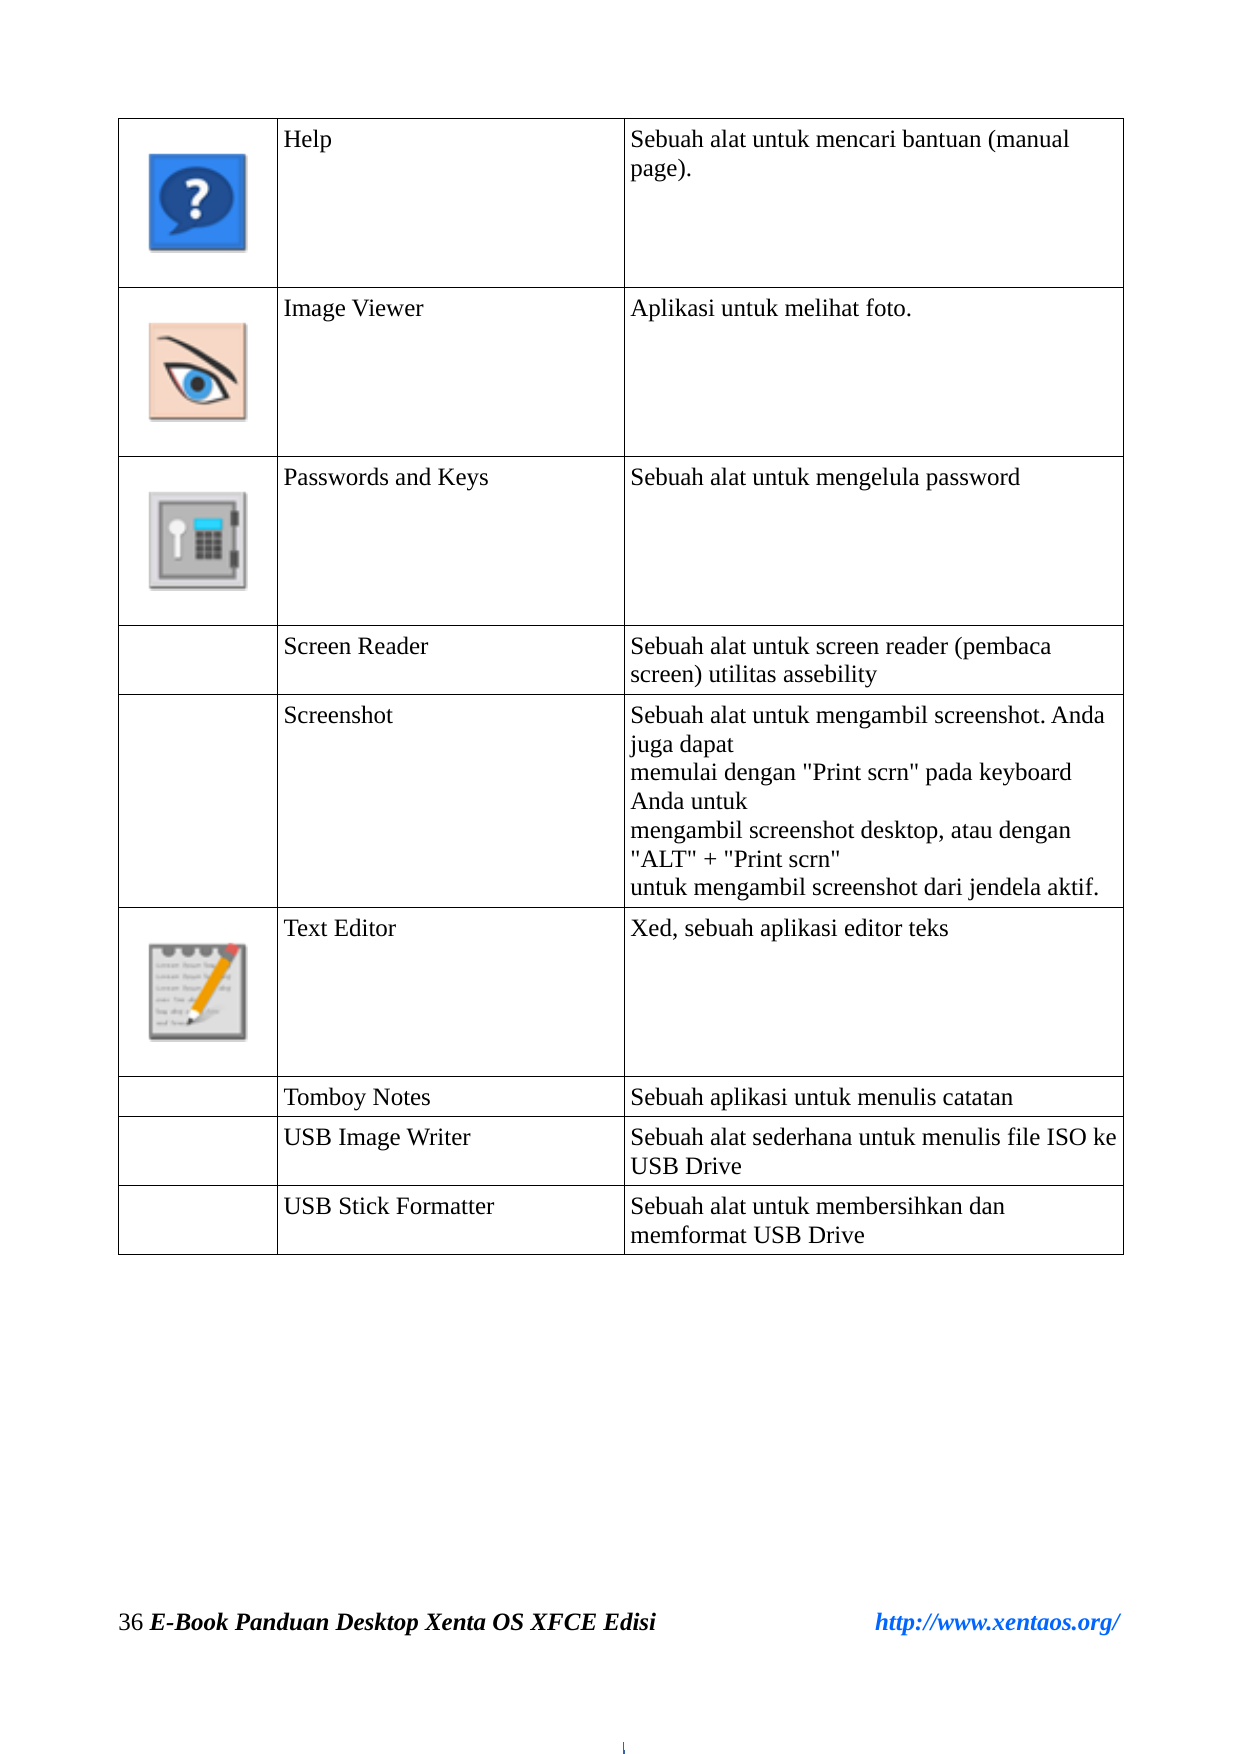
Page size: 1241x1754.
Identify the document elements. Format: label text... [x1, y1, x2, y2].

table_cell Sebuah alat untuk membersihkan dan memformat USB Drive [625, 1186, 1123, 1254]
table_cell [119, 119, 277, 287]
table_cell [119, 1117, 277, 1185]
table_cell [119, 626, 277, 694]
table_cell Image Viewer [278, 288, 624, 456]
picture [147, 941, 248, 1042]
table_cell USB Image Writer [278, 1117, 624, 1185]
table_cell Screenshot [278, 695, 624, 907]
table_cell [119, 908, 277, 1076]
table_cell Sebuah alat untuk mencari bantuan (manual page). [625, 119, 1123, 287]
table_cell Sebuah alat sederhana untuk menulis file ISO ke USB Drive [625, 1117, 1123, 1185]
table_cell Sebuah alat untuk mengelula password [625, 457, 1123, 625]
table_cell Sebuah alat untuk screen reader (pembaca screen) utilitas assebility [625, 626, 1123, 694]
table_cell [119, 1186, 277, 1254]
picture [147, 321, 248, 422]
table_cell Text Editor [278, 908, 624, 1076]
table_cell Xed, sebuah aplikasi editor teks [625, 908, 1123, 1076]
table_cell [119, 288, 277, 456]
table_cell Screen Reader [278, 626, 624, 694]
table_cell Passwords and Keys [278, 457, 624, 625]
picture [147, 152, 248, 253]
table_cell Help [278, 119, 624, 287]
table_cell Sebuah aplikasi untuk menulis catatan [625, 1077, 1123, 1116]
table_cell USB Stick Formatter [278, 1186, 624, 1254]
table_cell [119, 457, 277, 625]
table_cell [119, 1077, 277, 1116]
table_cell Aplikasi untuk melihat foto. [625, 288, 1123, 456]
table_cell [119, 695, 277, 907]
picture [147, 490, 248, 591]
table_cell Tomboy Notes [278, 1077, 624, 1116]
table_cell Sebuah alat untuk mengambil screenshot. Anda juga dapat memulai dengan "Print scrn" pada keyboard Anda untuk mengambil screenshot desktop, atau dengan "ALT" + "Print scrn" untuk mengambil screenshot dari jendela aktif. [625, 695, 1123, 907]
